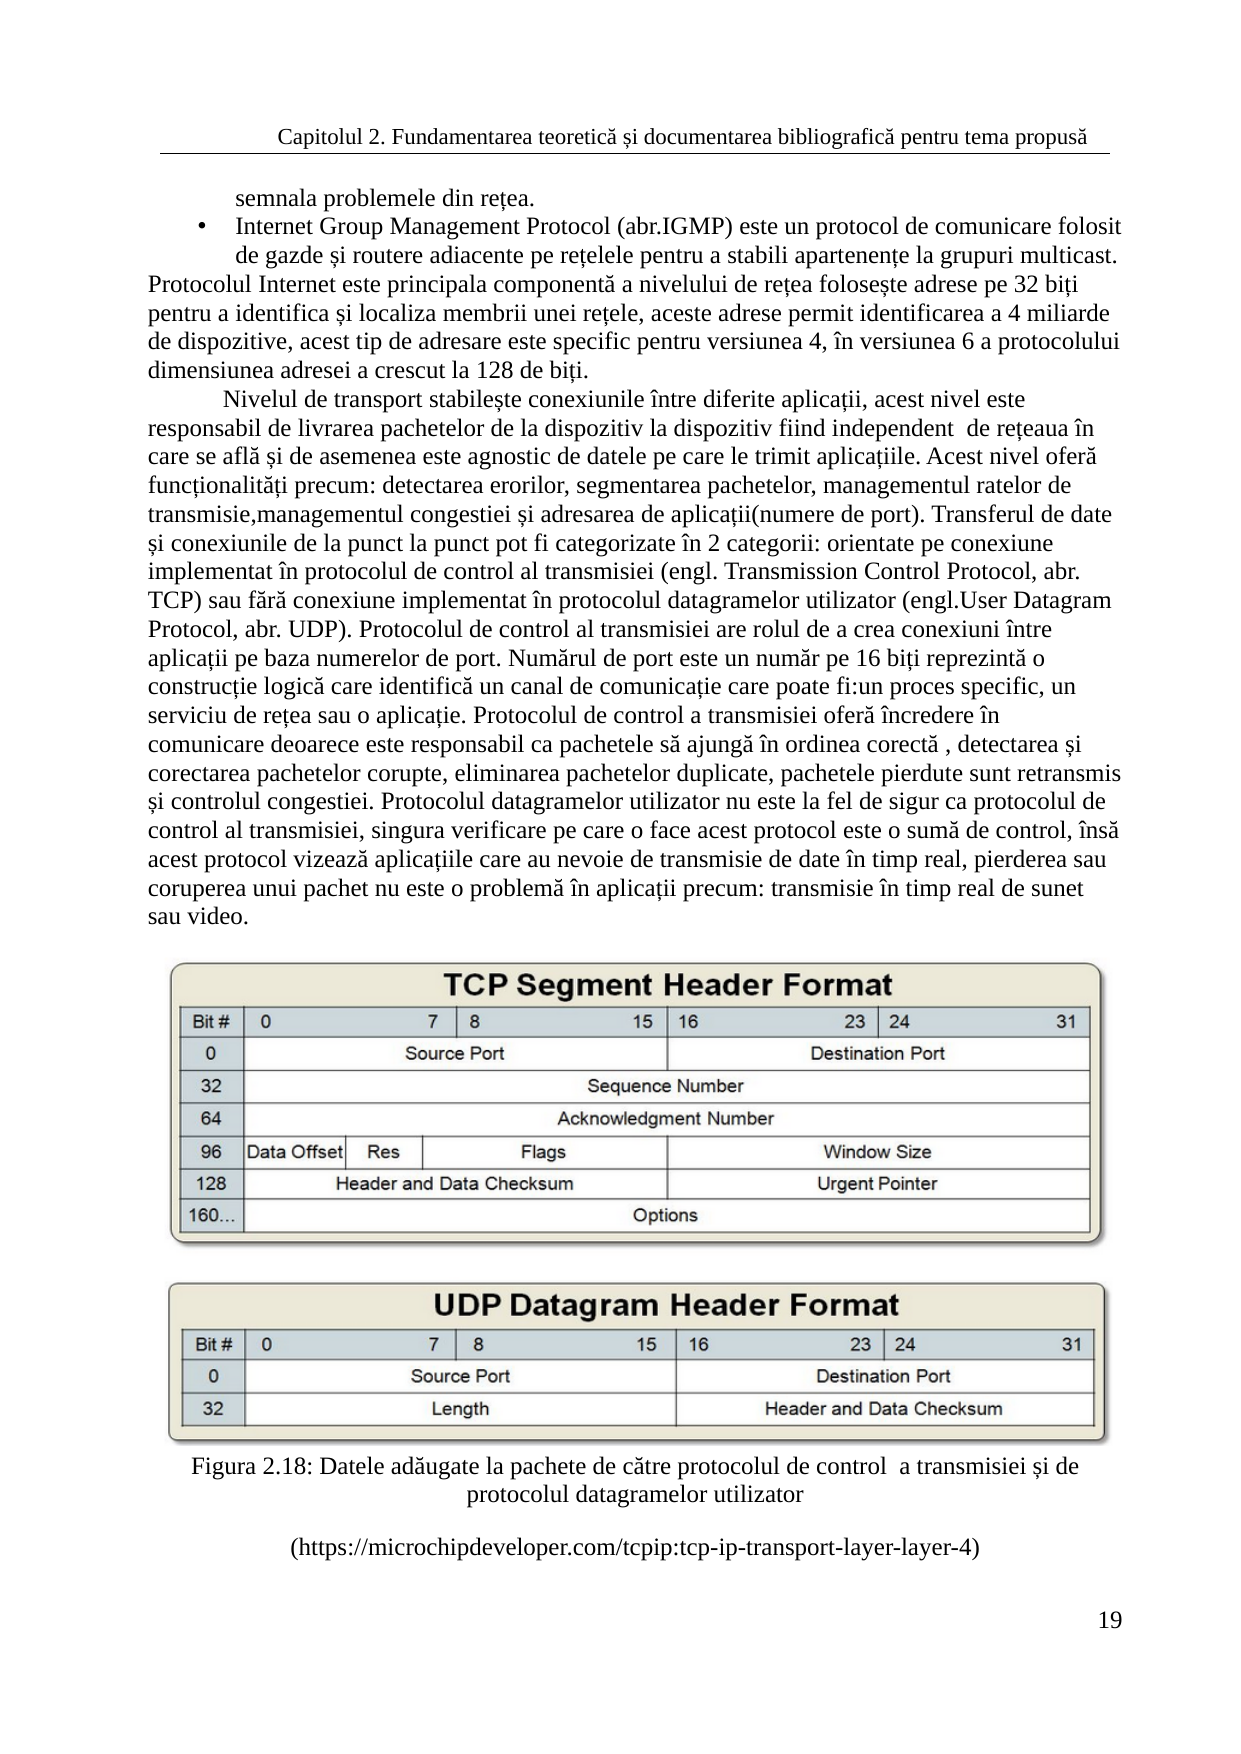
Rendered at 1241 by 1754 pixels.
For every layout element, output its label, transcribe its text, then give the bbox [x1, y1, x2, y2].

text Protocolul Internet este principala componentă a nivelului de rețea folosește adrese pe 32 biți pentru a identifica și localiza membrii unei rețele, aceste adrese permit identificarea a 4 miliarde de dispozitive, acest tip de adresare este specific pentru versiunea 4, în versiunea 6 a protocolului dimensiunea adresei a crescut la 128 de biți. [148, 269, 1122, 384]
text Nivelul de transport stabilește conexiunile între diferite aplicații, acest nivel este responsabil de livrarea pachetelor de la dispozitiv la dispozitiv fiind independent de rețeaua în care se află și de asemenea este agnostic de datele pe care le trimit aplicațiile. Acest nivel oferă funcționalități precum: detectarea erorilor, segmentarea pachetelor, managementul ratelor de transmisie,managementul congestiei și adresarea de aplicații(numere de port). Transferul de date și conexiunile de la punct la punct pot fi categorizate în 2 categorii: orientate pe conexiune implementat în protocolul de control al transmisiei (engl. Transmission Control Protocol, abr. TCP) sau fără conexiune implementat în protocolul datagramelor utilizator (engl.User Datagram Protocol, abr. UDP). Protocolul de control al transmisiei are rolul de a crea conexiuni între aplicații pe baza numerelor de port. Numărul de port este un număr pe 16 biți reprezintă o construcție logică care identifică un canal de comunicație care poate fi:un proces specific, un serviciu de rețea sau o aplicație. Protocolul de control a transmisiei oferă încredere în comunicare deoarece este responsabil ca pachetele să ajungă în ordinea corectă , detectarea și corectarea pachetelor corupte, eliminarea pachetelor duplicate, pachetele pierdute sunt retransmis și controlul congestiei. Protocolul datagramelor utilizator nu este la fel de sigur ca protocolul de control al transmisiei, singura verificare pe care o face acest protocol este o sumă de control, însă acest protocol vizează aplicațiile care au nevoie de transmisie de date în timp real, pierderea sau coruperea unui pachet nu este o problemă în aplicații precum: transmisie în timp real de sunet sau video. [148, 384, 1122, 930]
list Internet Group Management Protocol (abr.IGMP) este un protocol de comunicare folosit de gazde și routere adiacente pe rețelele pentru a stabili apartenențe la grupuri multicast. [198, 211, 1122, 269]
picture [148, 941, 1122, 1446]
text (https://microchipdeveloper.com/tcpip:tcp-ip-transport-layer-layer-4) [149, 1532, 1121, 1561]
text Figura 2.18: Datele adăugate la pachete de către protocolul de control a transmisiei și de protocolul datagramelor utilizator [149, 1446, 1121, 1508]
list semnala problemele din rețea. [198, 183, 1122, 211]
